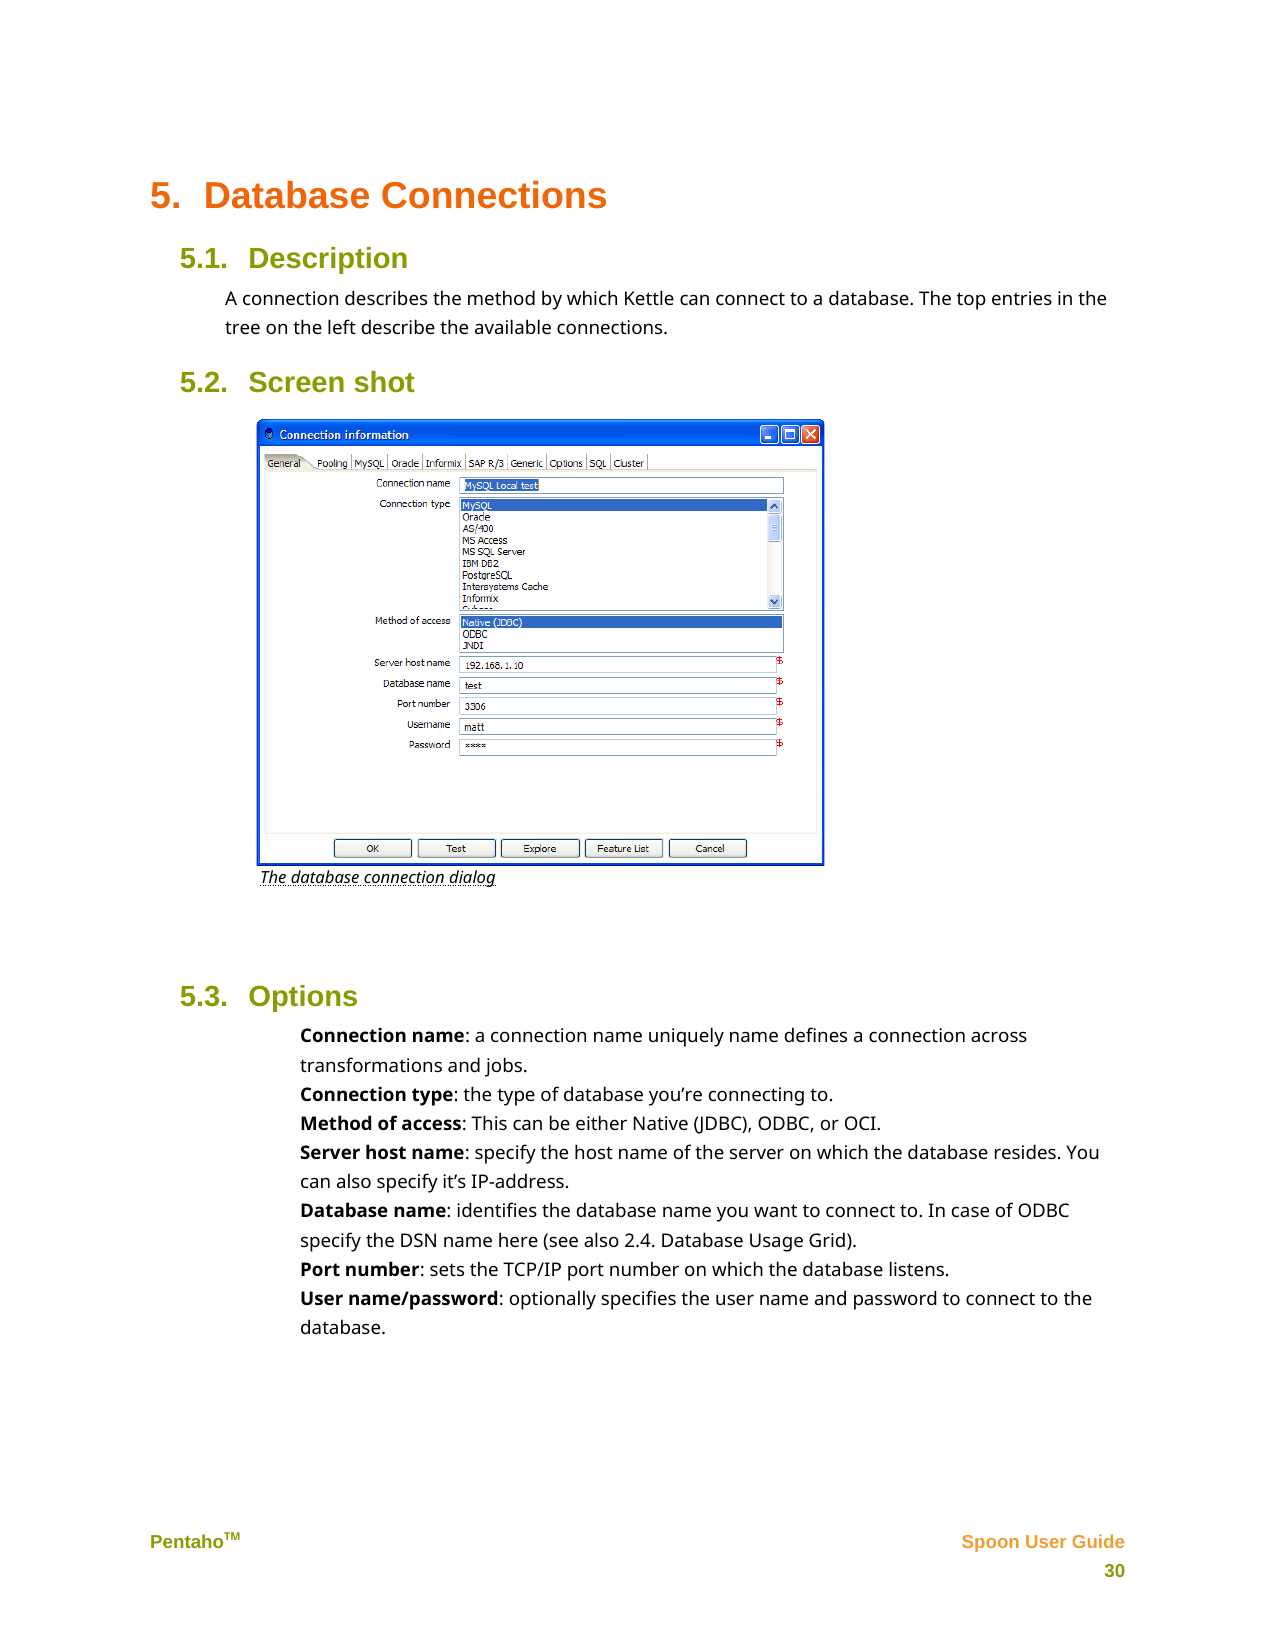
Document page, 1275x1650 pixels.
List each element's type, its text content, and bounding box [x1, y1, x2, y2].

text Port number: sets the TCP/IP port number on which the database listens. [300, 1253, 1125, 1282]
text Method of access: This can be either Native (JDBC), ODBC, or OCI. [300, 1107, 1125, 1136]
text Connection type: the type of database you’re connecting to. [300, 1078, 1125, 1107]
text Server host name: specify the host name of the server on which the database resides. You can also specify it’s IP-address. [300, 1136, 1125, 1194]
text User name/password: optionally specifies the user name and password to connect to the database. [300, 1282, 1125, 1340]
picture [256, 419, 825, 866]
subtitle Options [179, 978, 1125, 1013]
text Connection name: a connection name uniquely name defines a connection across transformations and jobs. [300, 1019, 1125, 1078]
subtitle Description [179, 241, 1125, 275]
subtitle Database Connections [150, 181, 1125, 216]
text A connection describes the method by which Kettle can connect to a database. The top entries in the tree on the left describe the available connections. [225, 282, 1125, 340]
subtitle Screen shot [179, 365, 1125, 400]
text Database name: identifies the database name you want to connect to. In case of ODBC specify the DSN name here (see also 2.4. Database Usage Grid). [300, 1194, 1125, 1253]
list The database connection dialog [260, 866, 824, 888]
